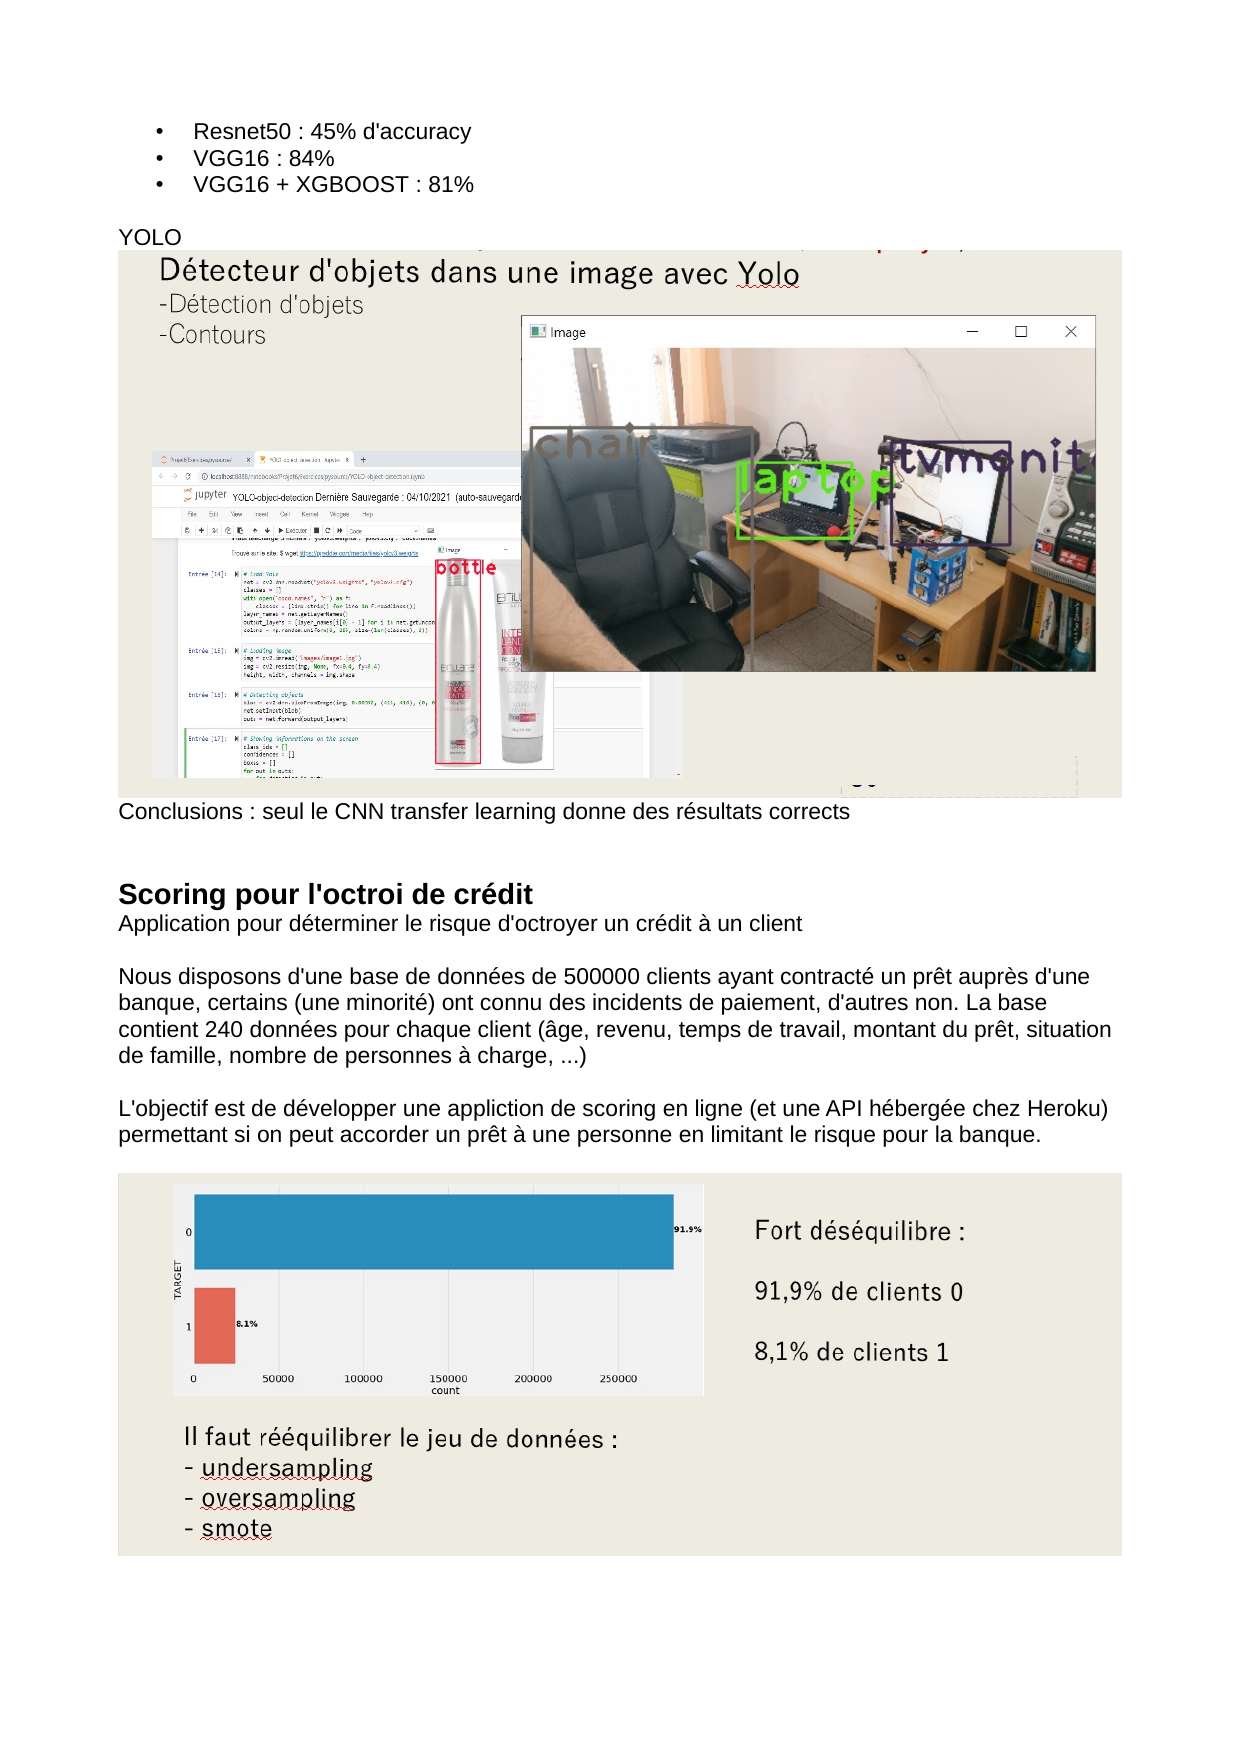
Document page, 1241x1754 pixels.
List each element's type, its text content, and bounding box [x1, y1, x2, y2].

picture [118, 250, 1122, 798]
text Nous disposons d'une base de données de 500000 clients ayant contracté un prêt auprès d'une banque, certains (une minorité) ont connu des incidents de paiement, d'autres non. La base contient 240 données pour chaque client (âge, revenu, temps de travail, montant du prêt, situation de famille, nombre de personnes à charge, ...) [118, 963, 1122, 1068]
text Conclusions : seul le CNN transfer learning donne des résultats corrects [118, 798, 1122, 824]
text Scoring pour l'octroi de crédit [118, 877, 1122, 910]
text L'objectif est de développer une appliction de scoring en ligne (et une API hébergée chez Heroku) permettant si on peut accorder un prêt à une personne en limitant le risque pour la banque. [118, 1095, 1122, 1147]
list Resnet50 : 45% d'accuracy [156, 118, 1122, 144]
text Application pour déterminer le risque d'octroyer un crédit à un client [118, 910, 1122, 937]
picture [118, 1173, 1122, 1556]
list VGG16 : 84% [156, 144, 1122, 171]
list VGG16 + XGBOOST : 81% [156, 171, 1122, 197]
text YOLO [118, 223, 1122, 250]
